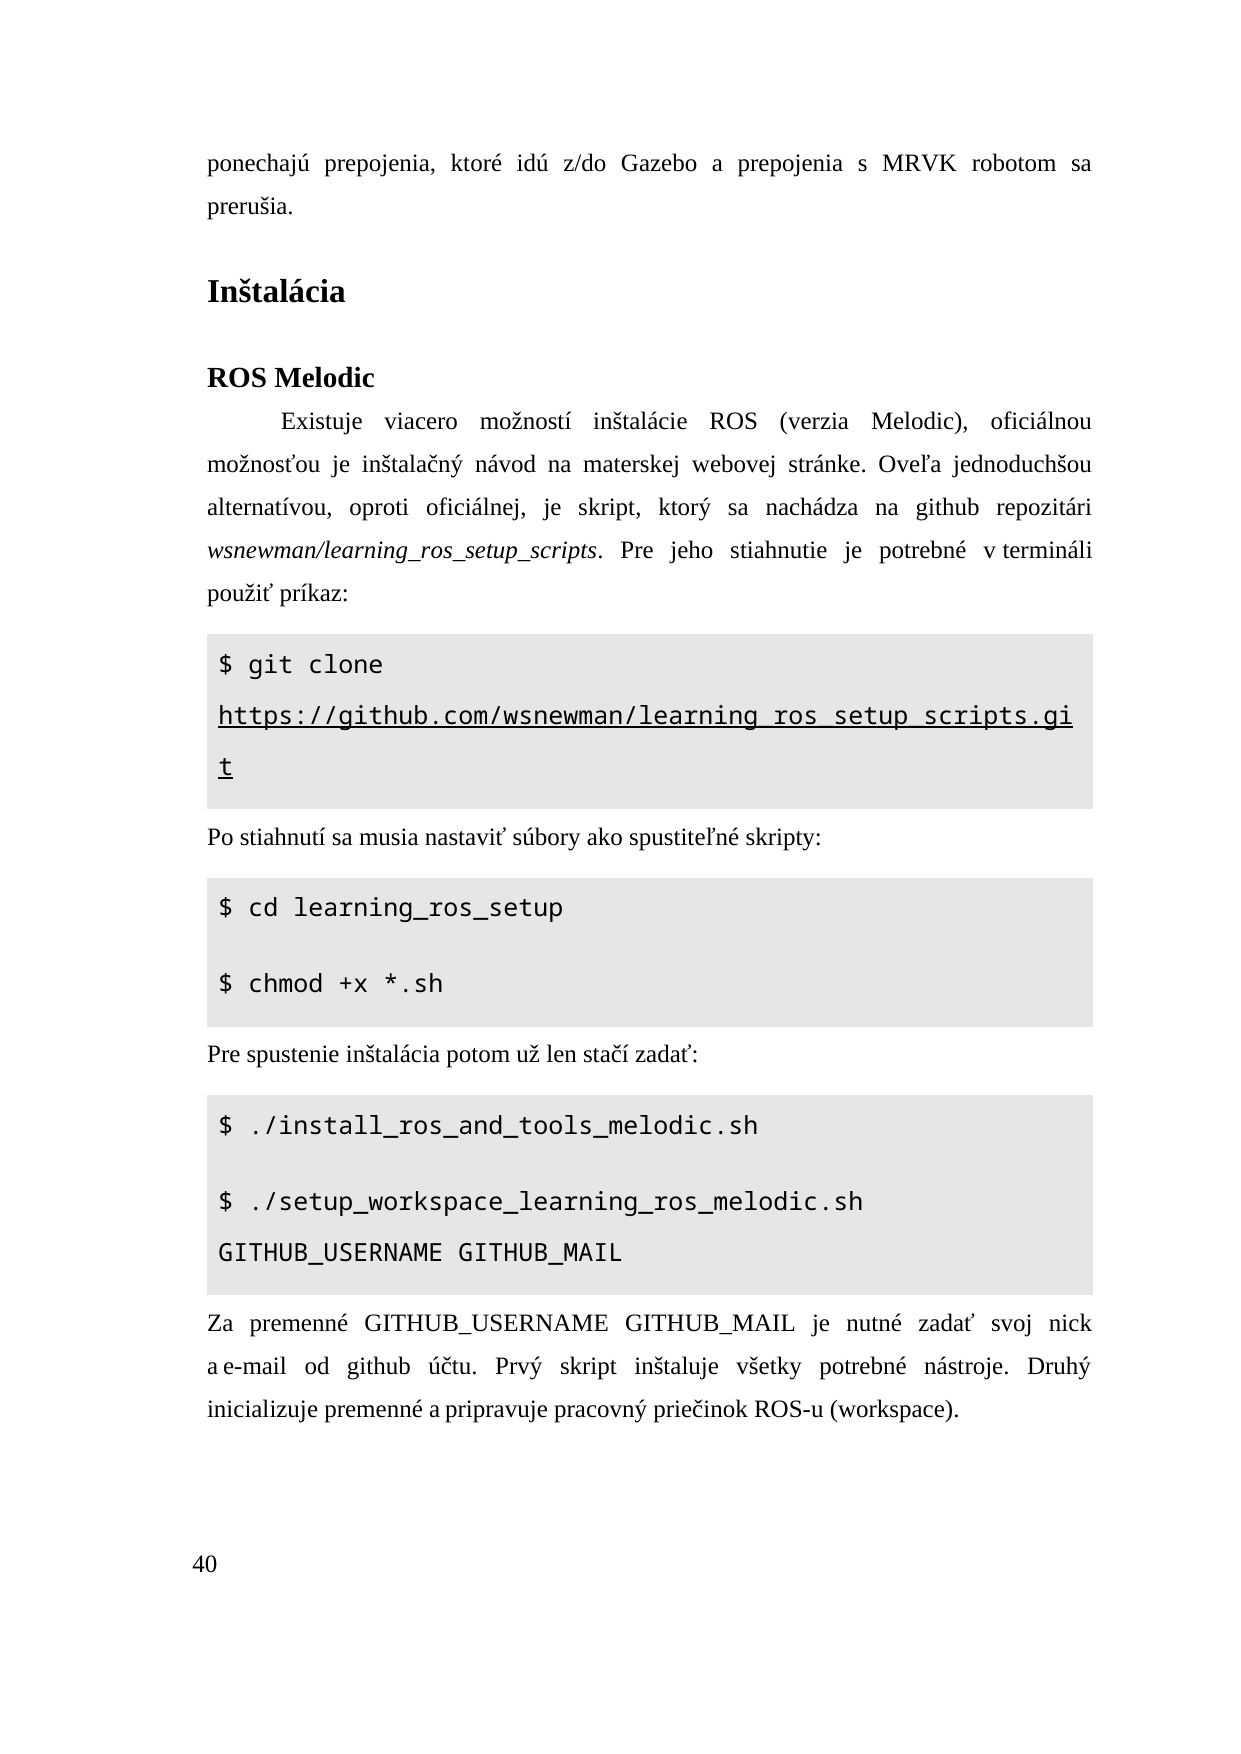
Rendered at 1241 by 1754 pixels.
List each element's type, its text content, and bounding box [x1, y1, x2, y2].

subtitle Inštalácia [207, 271, 1092, 310]
text ponechajú prepojenia, ktoré idú z/do Gazebo a prepojenia s MRVK robotom sa prerušia. [207, 148, 1092, 219]
text Existuje viacero možností inštalácie ROS (verzia Melodic), oficiálnou možnosťou je inštalačný návod na materskej webovej stránke. Oveľa jednoduchšou alternatívou, oproti oficiálnej, je skript, ktorý sa nachádza na github repozitári wsnewman/learning_ros_setup_scripts. Pre jeho stiahnutie je potrebné v termináli použiť príkaz: [207, 406, 1092, 607]
text Pre spustenie inštalácia potom už len stačí zadať: [207, 1039, 1092, 1068]
table_header $ git clone https://github.com/wsnewman/learning_ros_setup_scripts.git [207, 634, 1093, 809]
subtitle ROS Melodic [207, 360, 1092, 393]
table_header $ cd learning_ros_setup $ chmod +x *.sh [207, 878, 1093, 1027]
table_header $ ./install_ros_and_tools_melodic.sh $ ./setup_workspace_learning_ros_melodic.sh GITHUB_USERNAME GITHUB_MAIL [207, 1095, 1093, 1295]
text Za premenné GITHUB_USERNAME GITHUB_MAIL je nutné zadať svoj nick a e‑mail od github účtu. Prvý skript inštaluje všetky potrebné nástroje. Druhý inicializuje premenné a pripravuje pracovný priečinok ROS‑u (workspace). [207, 1308, 1092, 1423]
text Po stiahnutí sa musia nastaviť súbory ako spustiteľné skripty: [207, 822, 1092, 851]
